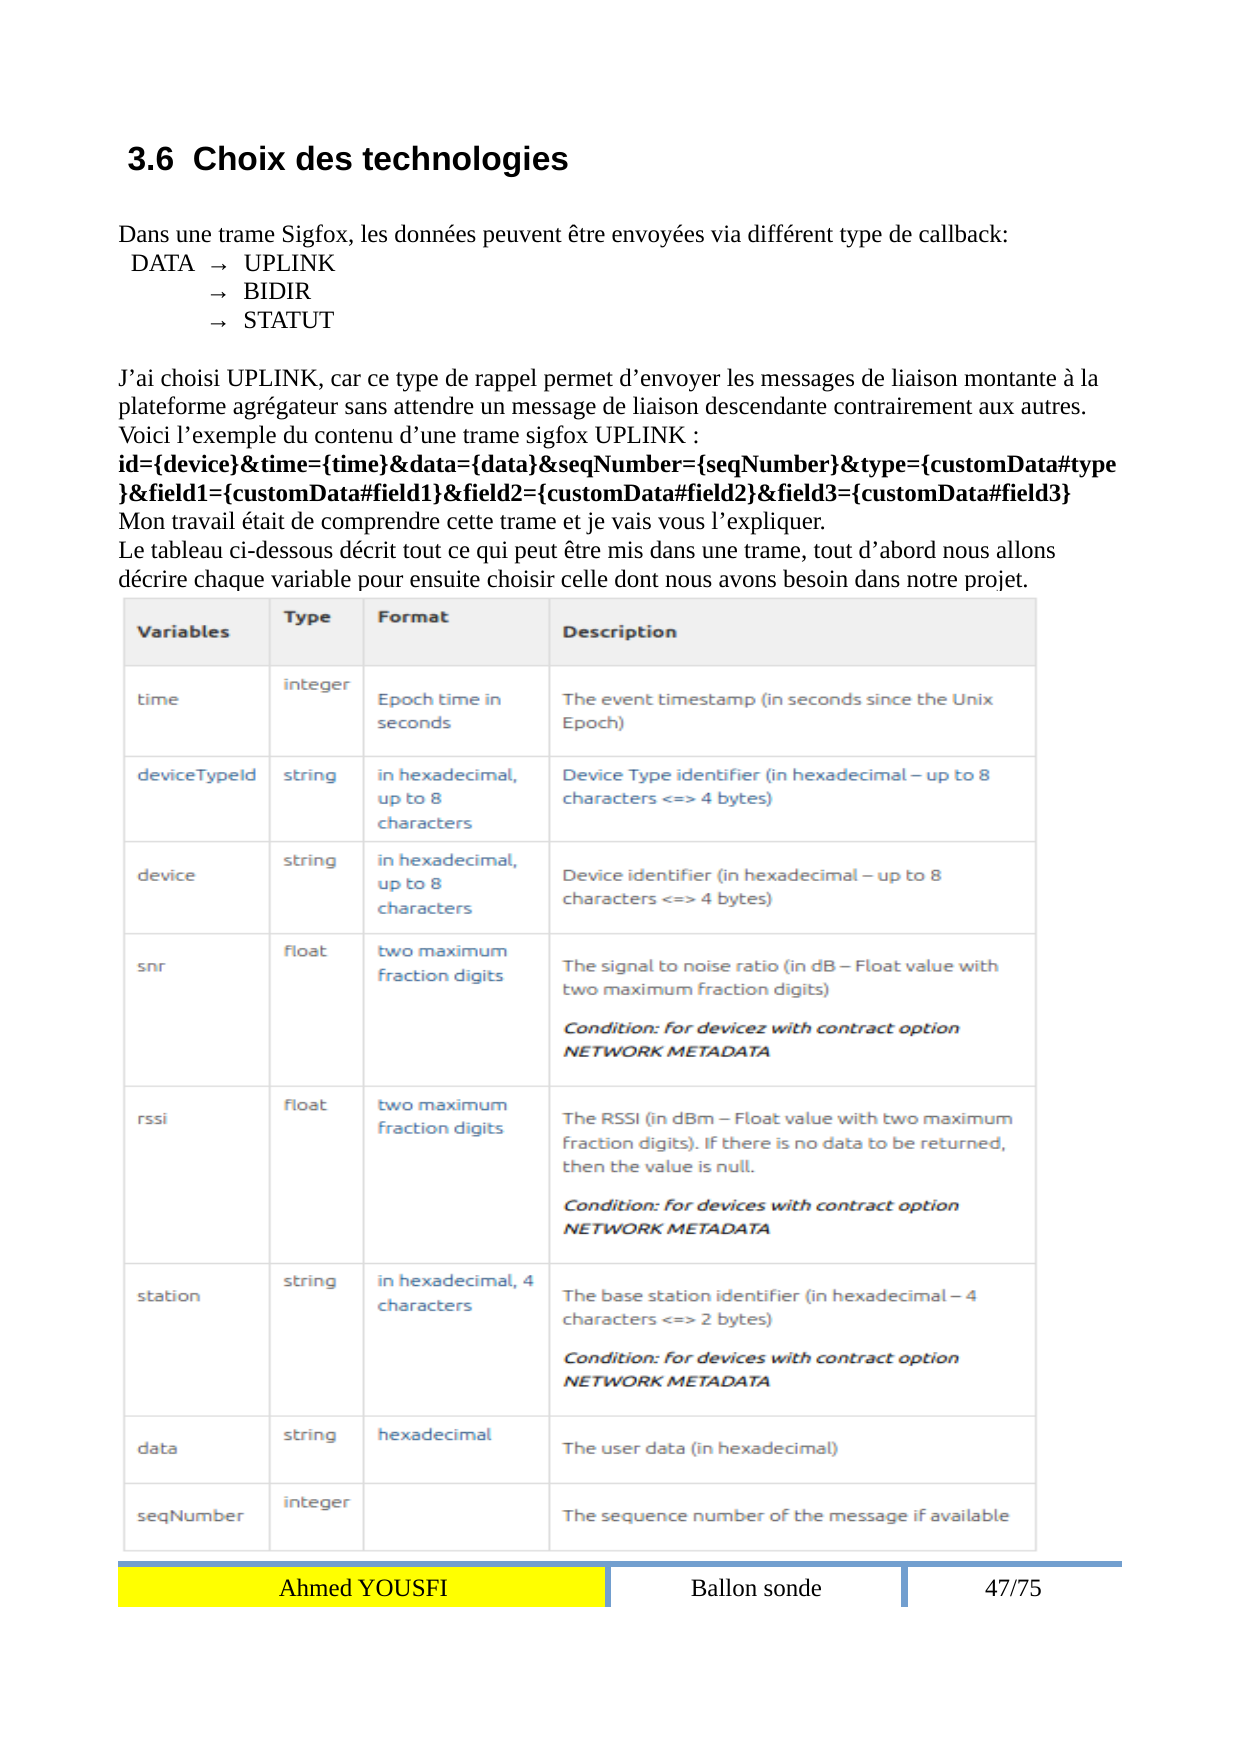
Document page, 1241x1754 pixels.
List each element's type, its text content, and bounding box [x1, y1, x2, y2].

text J’ai choisi UPLINK, car ce type de rappel permet d’envoyer les messages de liaison montante à la plateforme agrégateur sans attendre un message de liaison descendante contrairement aux autres. [118, 363, 1122, 420]
text Dans une trame Sigfox, les données peuvent être envoyées via différent type de callback: [118, 219, 1122, 248]
picture [116, 591, 1045, 1553]
text → BIDIR [118, 276, 1122, 305]
text id={device}&time={time}&data={data}&seqNumber={seqNumber}&type={customData#type}&field1={customData#field1}&field2={customData#field2}&field3={customData#field3} [118, 449, 1122, 506]
text Le tableau ci-dessous décrit tout ce qui peut être mis dans une trame, tout d’abord nous allons décrire chaque variable pour ensuite choisir celle dont nous avons besoin dans notre projet. [118, 535, 1122, 593]
text DATA → UPLINK [118, 248, 1122, 276]
subtitle Choix des technologies [118, 139, 1122, 178]
text Voici l’exemple du contenu d’une trame sigfox UPLINK : [118, 420, 1122, 449]
text → STATUT [118, 305, 1122, 334]
text Mon travail était de comprendre cette trame et je vais vous l’expliquer. [118, 506, 1122, 535]
